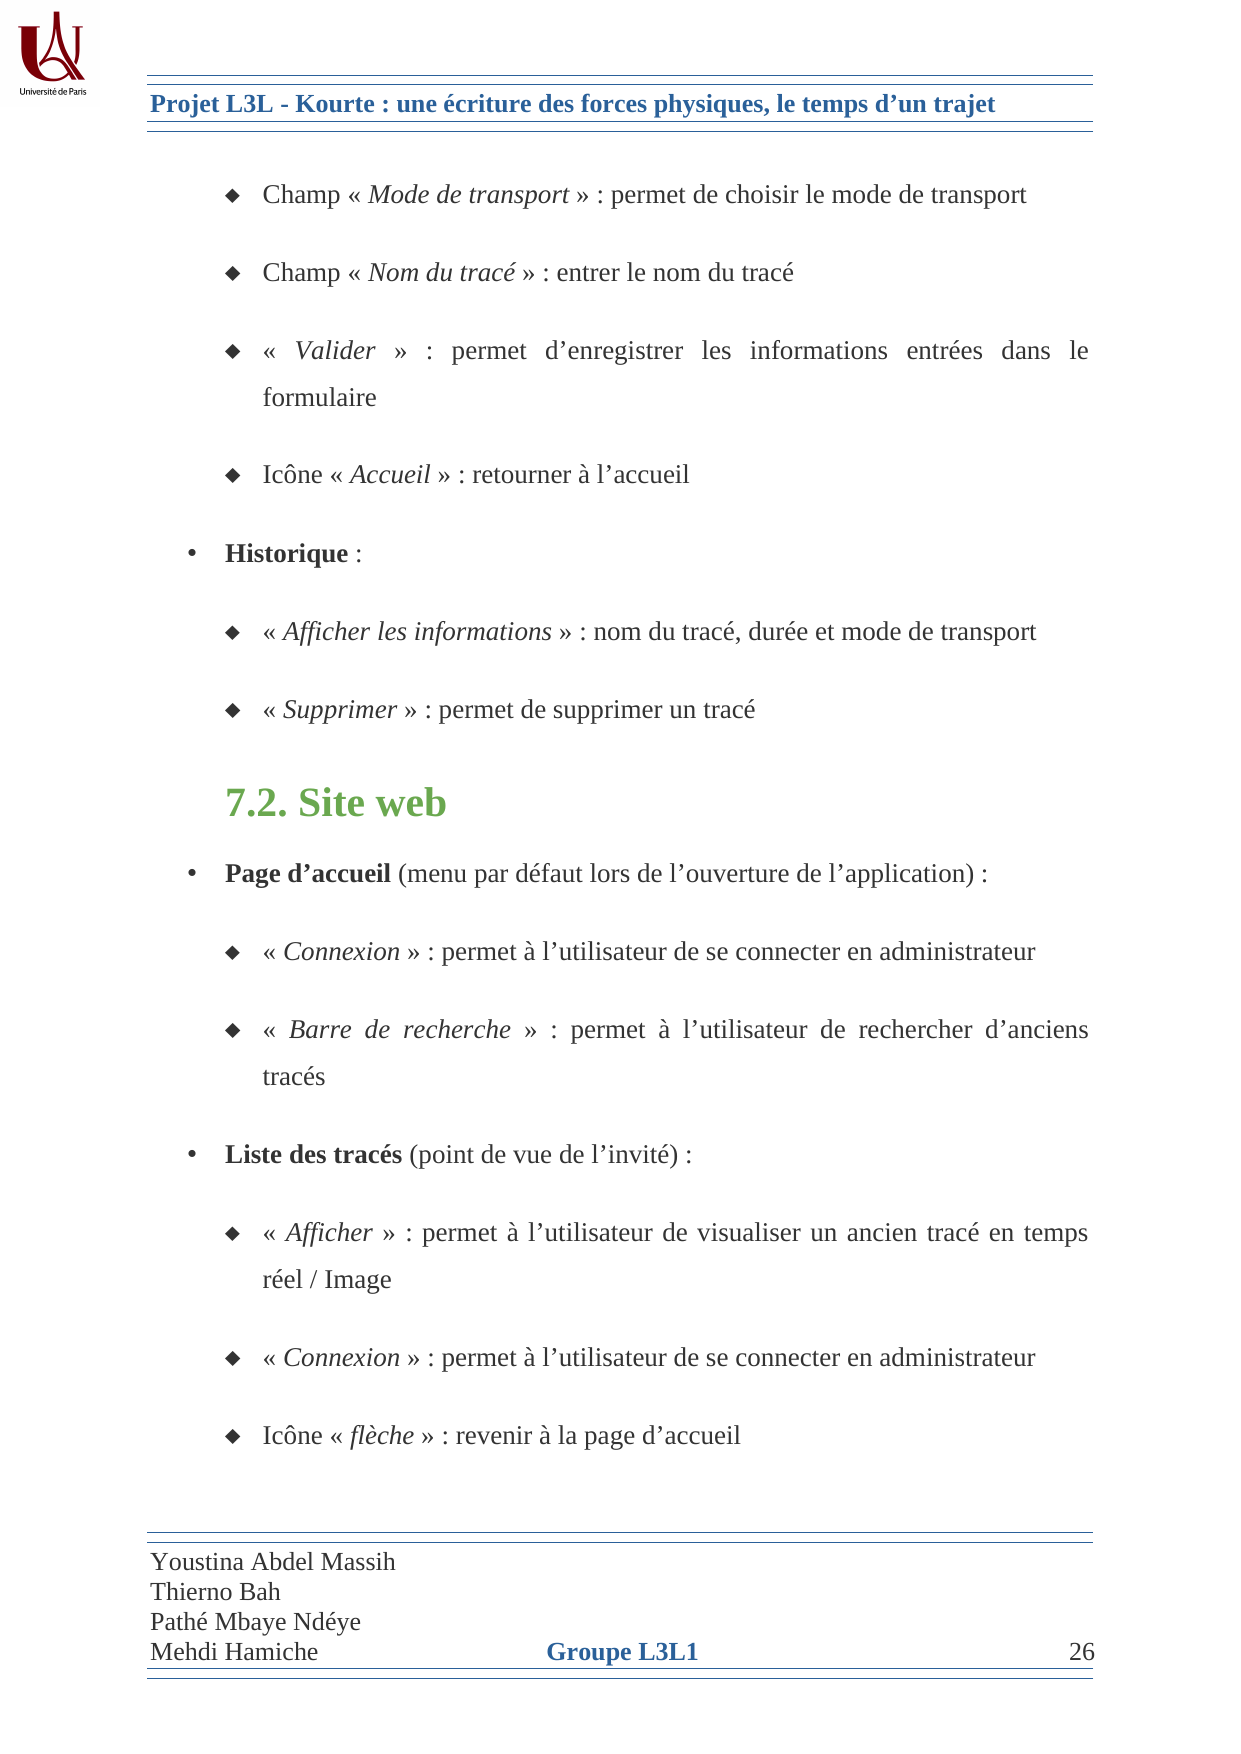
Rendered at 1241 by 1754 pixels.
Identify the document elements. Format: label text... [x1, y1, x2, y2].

list Icône « Accueil » : retourner à l’accueil [225, 458, 1090, 490]
list Page d’accueil (menu par défaut lors de l’ouverture de l’application) : [187, 857, 1090, 888]
list « Barre de recherche » : permet à l’utilisateur de rechercher d’anciens tracés [225, 1013, 1090, 1091]
list « Afficher » : permet à l’utilisateur de visualiser un ancien tracé en temps réel / Image [225, 1216, 1090, 1294]
list « Connexion » : permet à l’utilisateur de se connecter en administrateur [225, 935, 1090, 967]
subtitle 7.2. Site web [150, 777, 1090, 825]
list « Valider » : permet d’enregistrer les informations entrées dans le formulaire [225, 334, 1090, 412]
list Historique : [187, 537, 1090, 568]
list « Connexion » : permet à l’utilisateur de se connecter en administrateur [225, 1341, 1090, 1372]
list « Afficher les informations » : nom du tracé, durée et mode de transport [225, 615, 1090, 646]
list « Supprimer » : permet de supprimer un tracé [225, 693, 1090, 724]
picture [0, 0, 101, 107]
list Icône « flèche » : revenir à la page d’accueil [225, 1419, 1090, 1450]
list Champ « Mode de transport » : permet de choisir le mode de transport [225, 178, 1090, 209]
list Champ « Nom du tracé » : entrer le nom du tracé [225, 256, 1090, 287]
list Liste des tracés (point de vue de l’invité) : [187, 1138, 1090, 1169]
